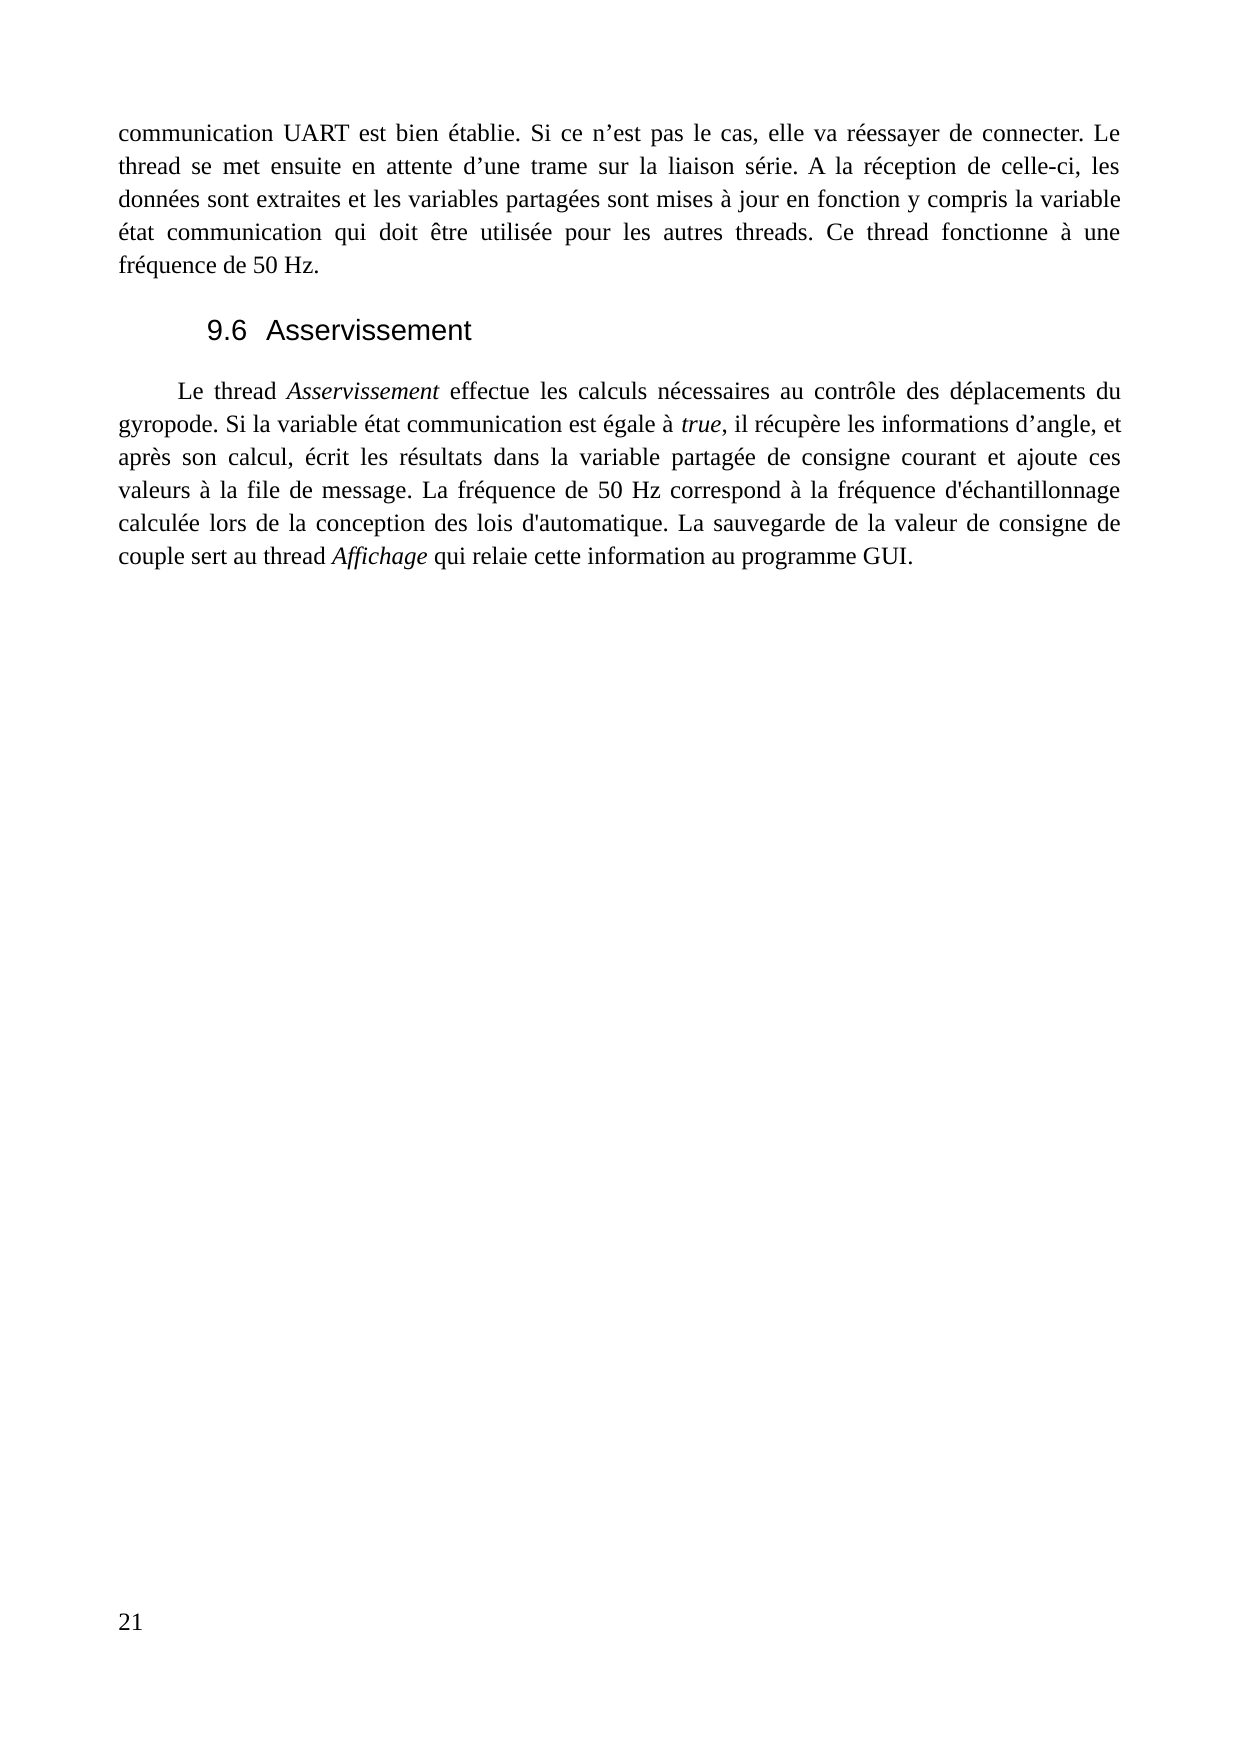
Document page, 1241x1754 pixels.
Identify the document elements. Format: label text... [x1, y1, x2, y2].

text Le thread Asservissement effectue les calculs nécessaires au contrôle des déplacements du gyropode. Si la variable état communication est égale à true, il récupère les informations d’angle, et après son calcul, écrit les résultats dans la variable partagée de consigne courant et ajoute ces valeurs à la file de message. La fréquence de 50 Hz correspond à la fréquence d'échantillonnage calculée lors de la conception des lois d'automatique. La sauvegarde de la valeur de consigne de couple sert au thread Affichage qui relaie cette information au programme GUI. [118, 376, 1122, 569]
text communication UART est bien établie. Si ce n’est pas le cas, elle va réessayer de connecter. Le thread se met ensuite en attente d’une trame sur la liaison série. A la réception de celle-ci, les données sont extraites et les variables partagées sont mises à jour en fonction y compris la variable état communication qui doit être utilisée pour les autres threads. Ce thread fonctionne à une fréquence de 50 Hz. [118, 118, 1122, 279]
subtitle Asservissement [118, 313, 1122, 346]
